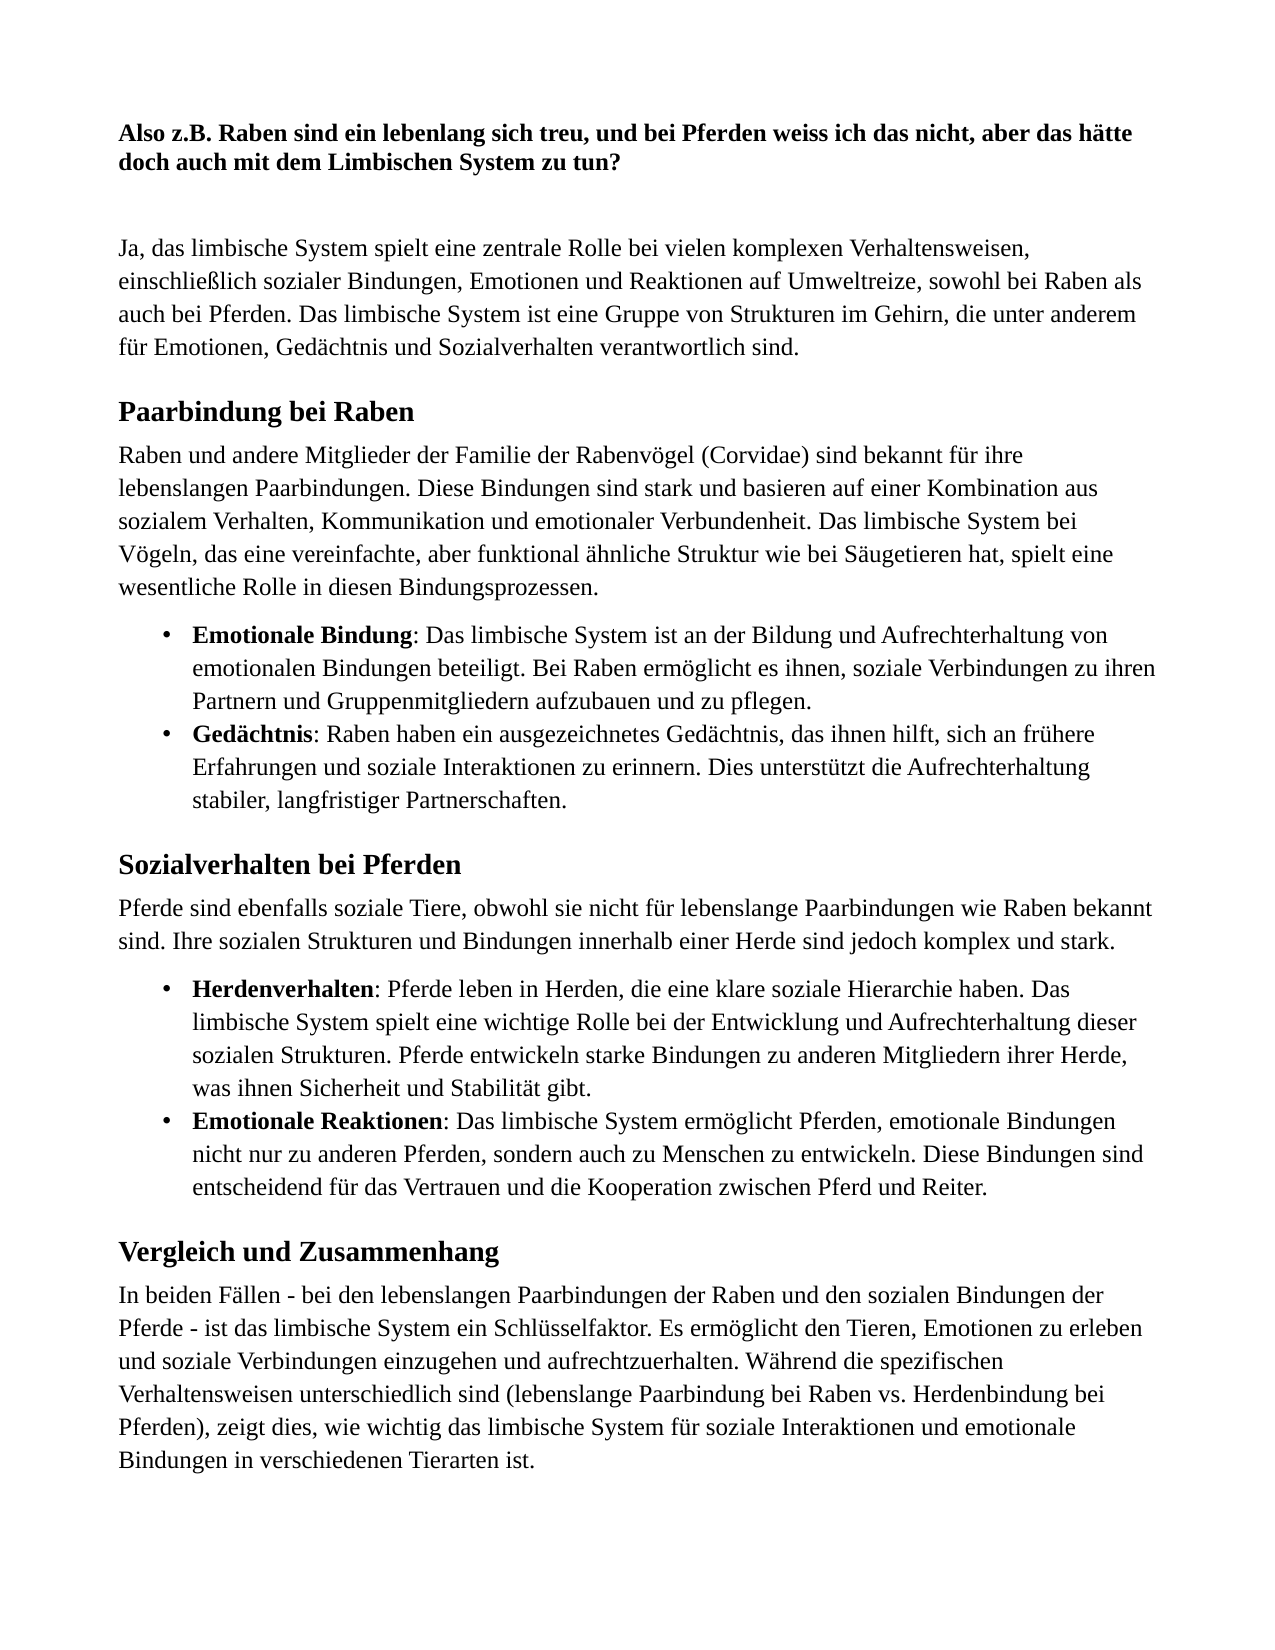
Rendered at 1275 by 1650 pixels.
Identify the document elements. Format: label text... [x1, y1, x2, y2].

text Pferde sind ebenfalls soziale Tiere, obwohl sie nicht für lebenslange Paarbindungen wie Raben bekannt sind. Ihre sozialen Strukturen und Bindungen innerhalb einer Herde sind jedoch komplex und stark. [118, 893, 1157, 955]
text In beiden Fällen - bei den lebenslangen Paarbindungen der Raben und den sozialen Bindungen der Pferde - ist das limbische System ein Schlüsselfaktor. Es ermöglicht den Tieren, Emotionen zu erleben und soziale Verbindungen einzugehen und aufrechtzuerhalten. Während die spezifischen Verhaltensweisen unterschiedlich sind (lebenslange Paarbindung bei Raben vs. Herdenbindung bei Pferden), zeigt dies, wie wichtig das limbische System für soziale Interaktionen und emotionale Bindungen in verschiedenen Tierarten ist. [118, 1280, 1157, 1474]
subtitle Sozialverhalten bei Pferden [118, 847, 1157, 881]
text Also z.B. Raben sind ein lebenlang sich treu, und bei Pferden weiss ich das nicht, aber das hätte doch auch mit dem Limbischen System zu tun? [118, 118, 1157, 176]
list Emotionale Reaktionen: Das limbische System ermöglicht Pferden, emotionale Bindungen nicht nur zu anderen Pferden, sondern auch zu Menschen zu entwickeln. Diese Bindungen sind entscheidend für das Vertrauen und die Kooperation zwischen Pferd und Reiter. [162, 1106, 1157, 1201]
text Ja, das limbische System spielt eine zentrale Rolle bei vielen komplexen Verhaltensweisen, einschließlich sozialer Bindungen, Emotionen und Reaktionen auf Umweltreize, sowohl bei Raben als auch bei Pferden. Das limbische System ist eine Gruppe von Strukturen im Gehirn, die unter anderem für Emotionen, Gedächtnis und Sozialverhalten verantwortlich sind. [118, 233, 1157, 361]
list Emotionale Bindung: Das limbische System ist an der Bildung und Aufrechterhaltung von emotionalen Bindungen beteiligt. Bei Raben ermöglicht es ihnen, soziale Verbindungen zu ihren Partnern und Gruppenmitgliedern aufzubauen und zu pflegen. [162, 620, 1157, 715]
subtitle Paarbindung bei Raben [118, 394, 1157, 428]
list Herdenverhalten: Pferde leben in Herden, die eine klare soziale Hierarchie haben. Das limbische System spielt eine wichtige Rolle bei der Entwicklung und Aufrechterhaltung dieser sozialen Strukturen. Pferde entwickeln starke Bindungen zu anderen Mitgliedern ihrer Herde, was ihnen Sicherheit und Stabilität gibt. [162, 974, 1157, 1102]
text Raben und andere Mitglieder der Familie der Rabenvögel (Corvidae) sind bekannt für ihre lebenslangen Paarbindungen. Diese Bindungen sind stark und basieren auf einer Kombination aus sozialem Verhalten, Kommunikation und emotionaler Verbundenheit. Das limbische System bei Vögeln, das eine vereinfachte, aber funktional ähnliche Struktur wie bei Säugetieren hat, spielt eine wesentliche Rolle in diesen Bindungsprozessen. [118, 440, 1157, 601]
list Gedächtnis: Raben haben ein ausgezeichnetes Gedächtnis, das ihnen hilft, sich an frühere Erfahrungen und soziale Interaktionen zu erinnern. Dies unterstützt die Aufrechterhaltung stabiler, langfristiger Partnerschaften. [162, 719, 1157, 814]
subtitle Vergleich und Zusammenhang [118, 1234, 1157, 1268]
